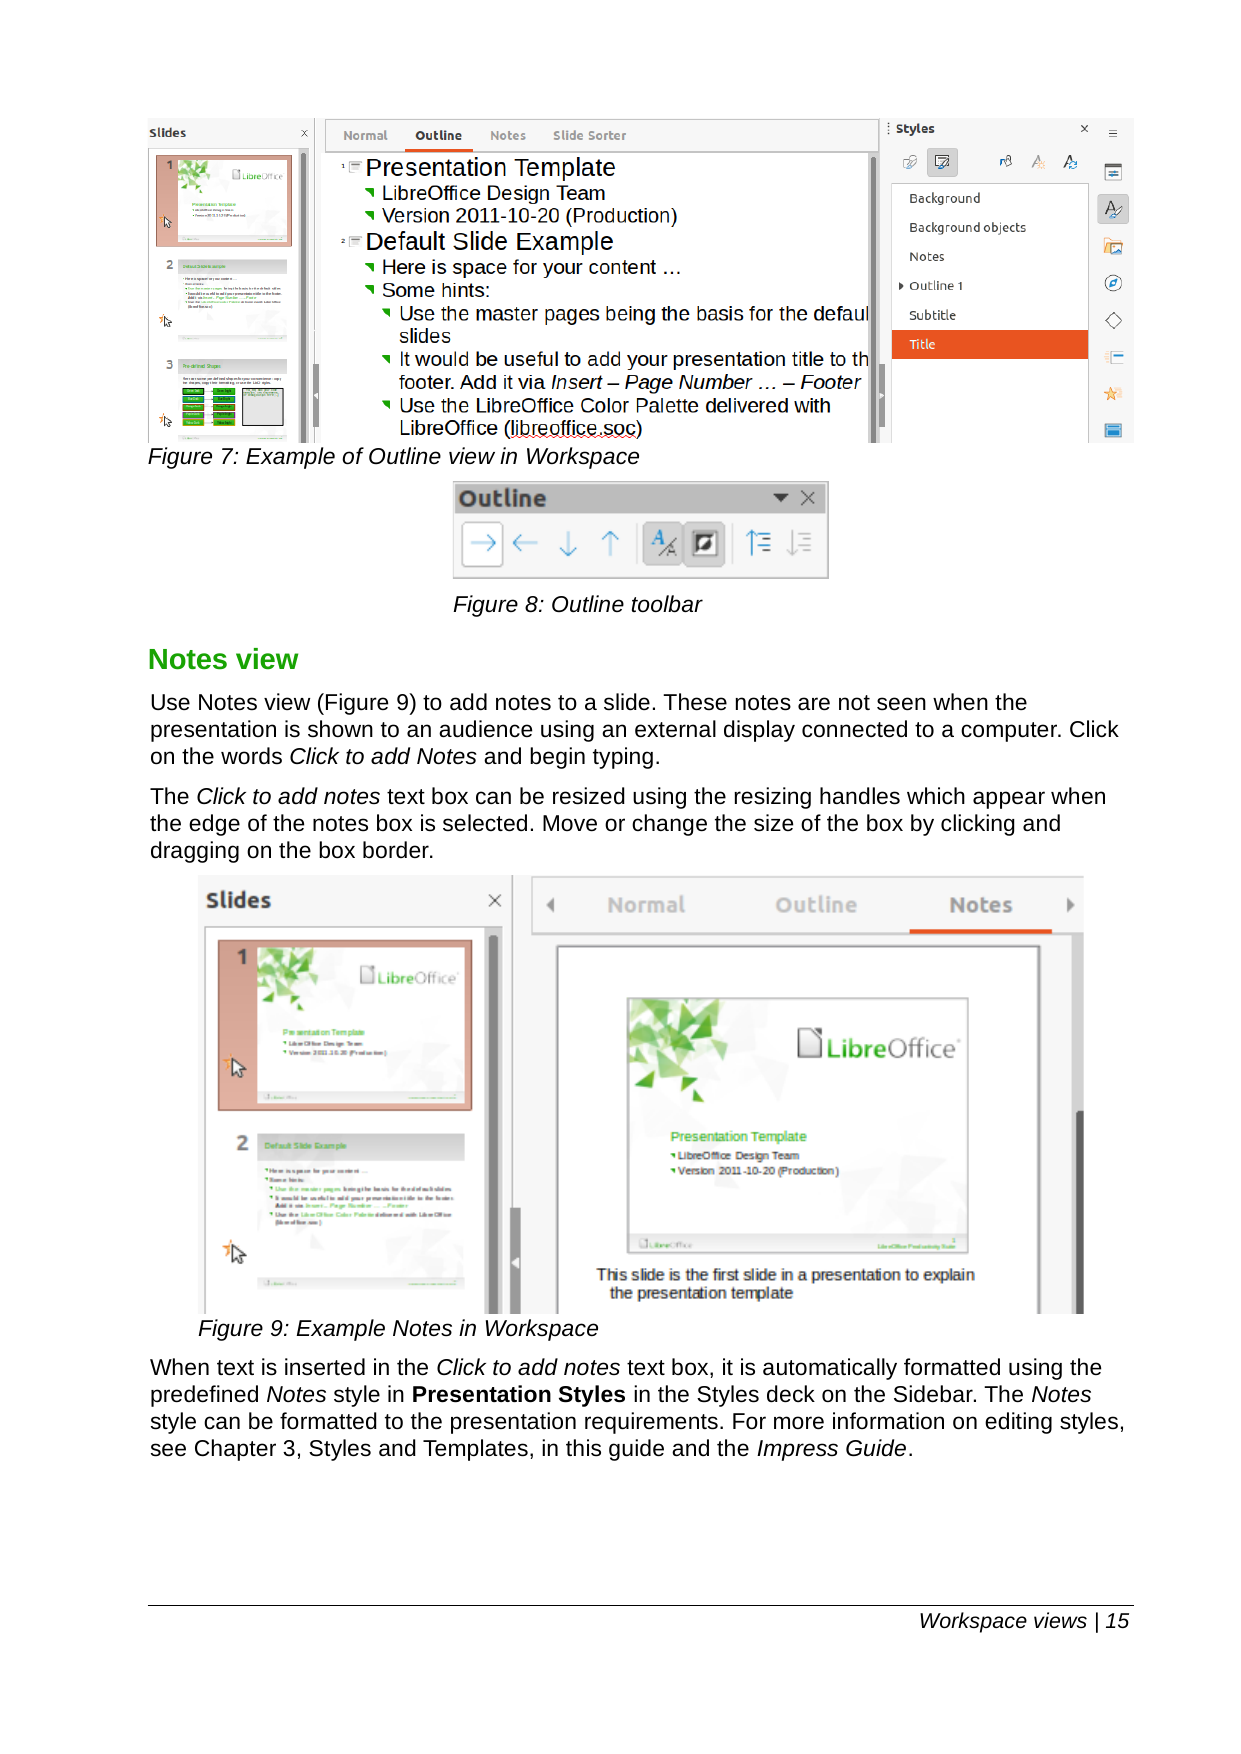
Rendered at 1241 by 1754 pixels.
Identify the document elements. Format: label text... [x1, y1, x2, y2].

picture [147, 118, 1134, 443]
text Figure 8: Outline toolbar [453, 590, 829, 617]
text Use Notes view (Figure 9) to add notes to a slide. These notes are not seen when the presentation is shown to an audience using an external display connected to a computer. Click on the words Click to add Notes and begin typing. [150, 688, 1134, 769]
text When text is inserted in the Click to add notes text box, it is automatically formatted using the predefined Notes style in Presentation Styles in the Styles deck on the Sidebar. The Notes style can be formatted to the presentation requirements. For more information on editing styles, see Chapter 3, Styles and Templates, in this guide and the Impress Guide. [150, 1353, 1134, 1461]
picture [197, 875, 1084, 1314]
text Figure 7: Example of Outline view in Workspace [148, 443, 1134, 469]
text Figure 9: Example Notes in Workspace [198, 1314, 1084, 1341]
text The Click to add notes text box can be resized using the resizing handles which appear when the edge of the notes box is selected. Move or change the size of the box by clicking and dragging on the box border. [150, 782, 1134, 863]
picture [452, 481, 829, 579]
subtitle Notes view [148, 642, 1134, 676]
